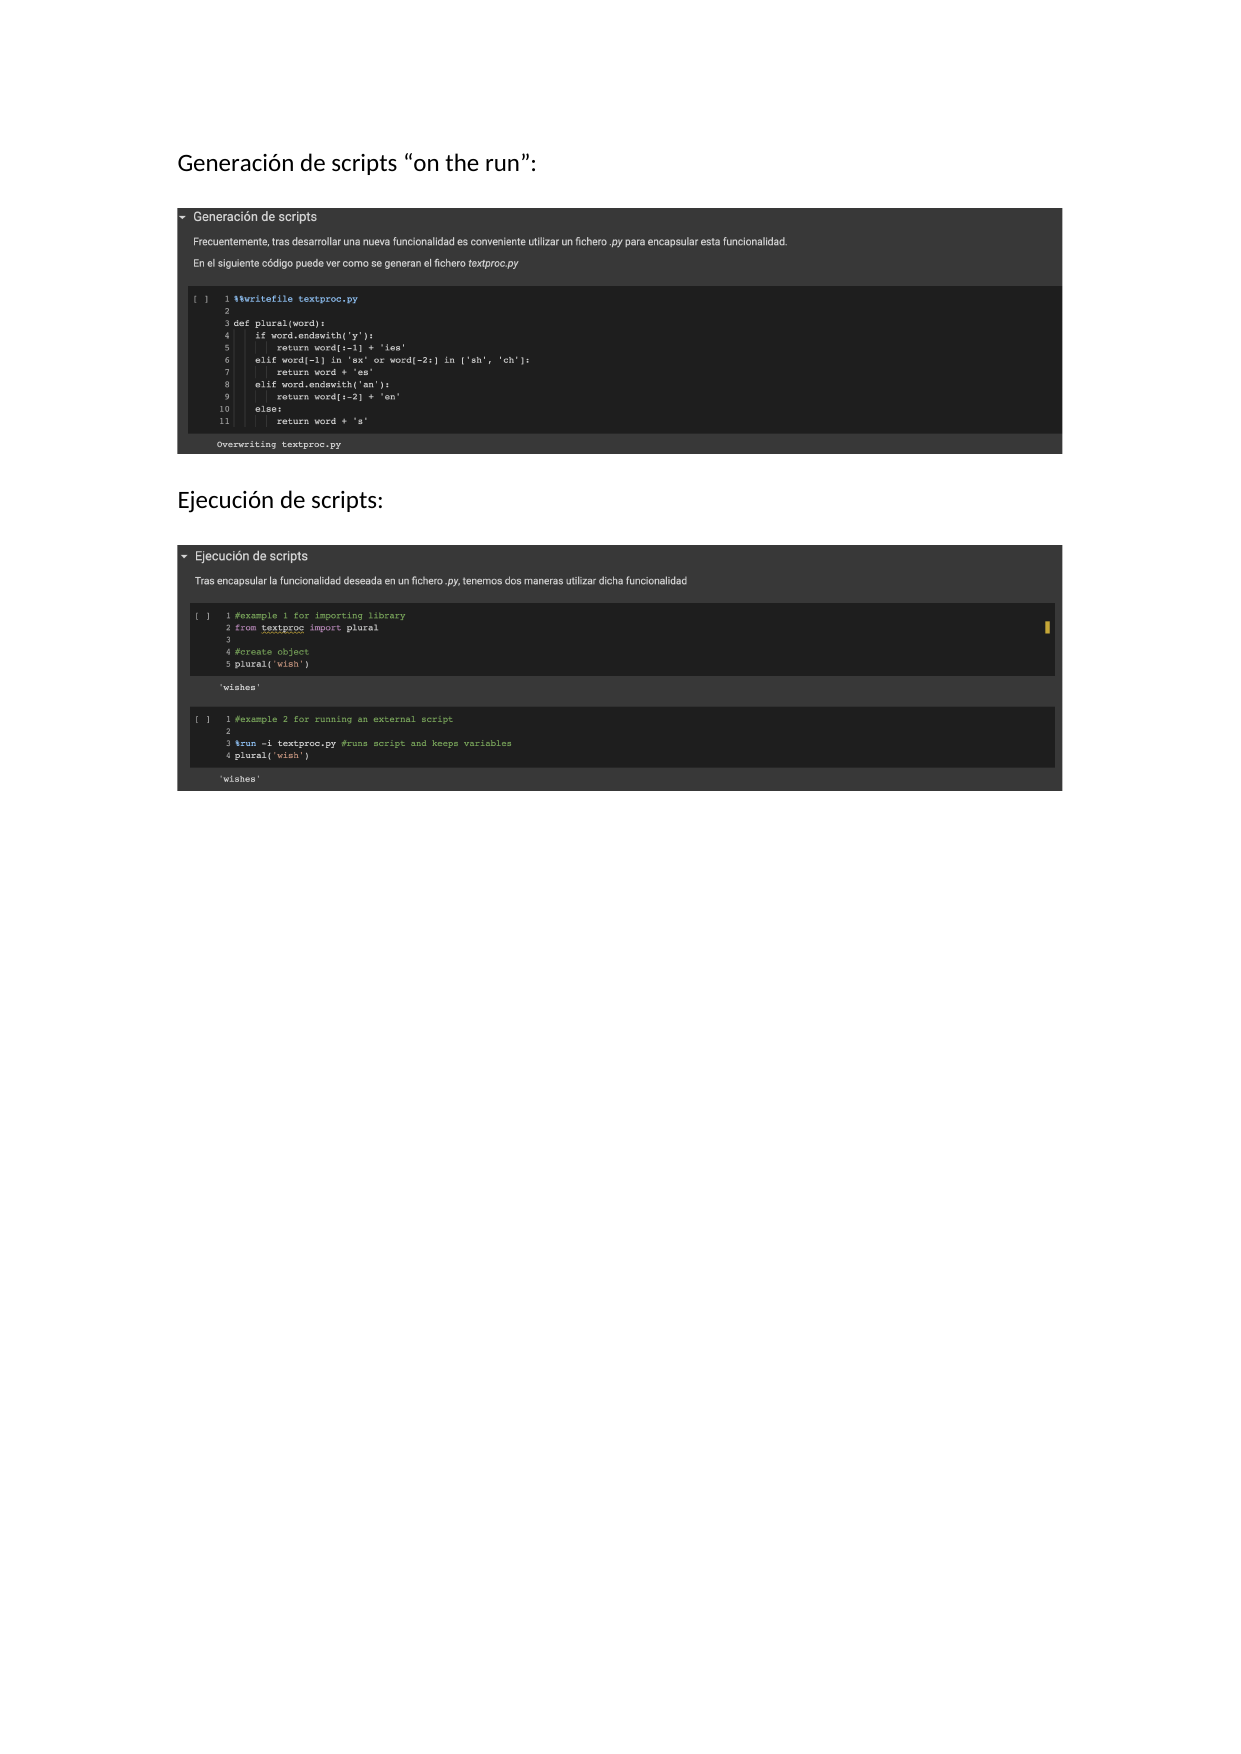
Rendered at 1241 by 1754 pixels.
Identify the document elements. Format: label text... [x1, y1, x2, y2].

picture [177, 208, 1063, 454]
text Generación de scripts “on the run”: [177, 148, 1063, 178]
text Ejecución de scripts: [177, 484, 1063, 515]
picture [177, 545, 1063, 791]
